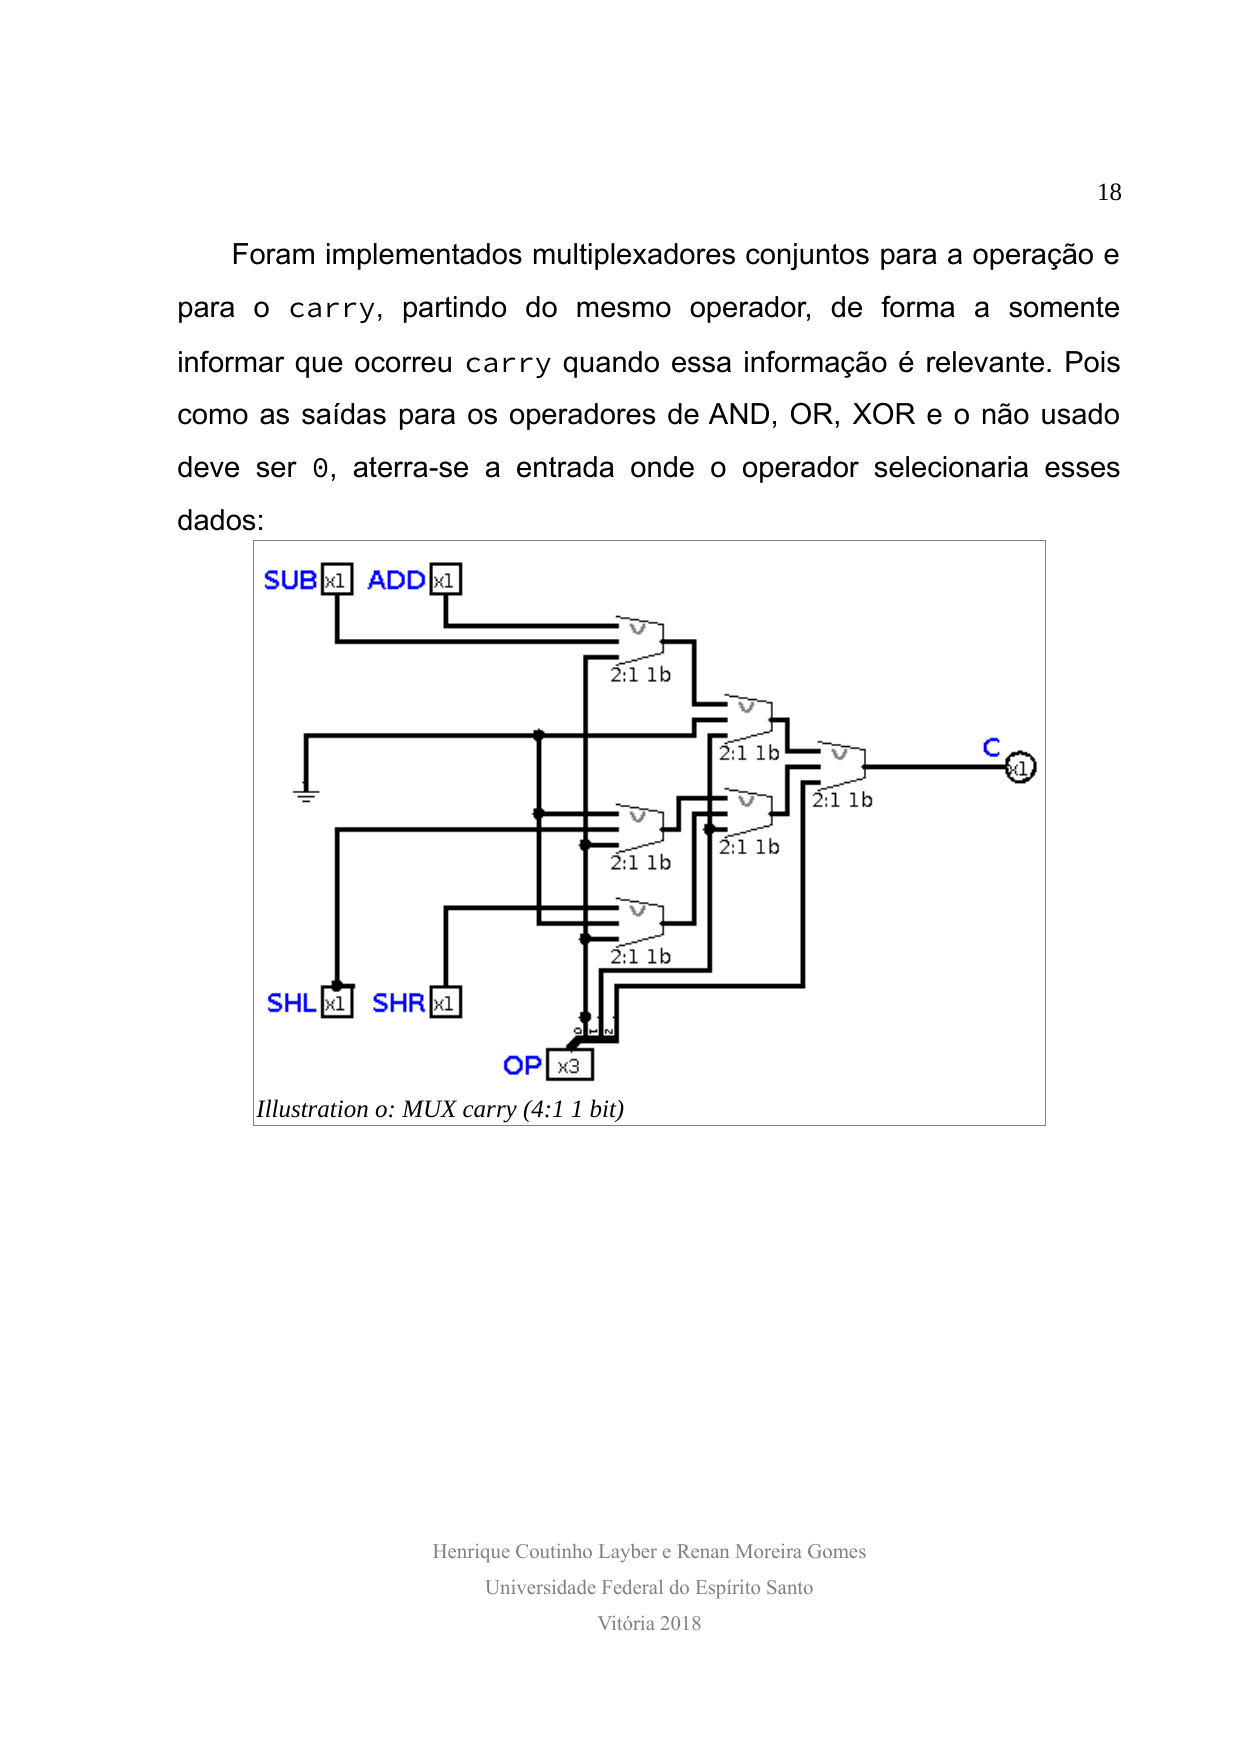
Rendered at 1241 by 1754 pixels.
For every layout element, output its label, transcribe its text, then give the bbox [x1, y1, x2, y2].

text Foram implementados multiplexadores conjuntos para a operação e para o carry, partindo do mesmo operador, de forma a somente informar que ocorreu carry quando essa informação é relevante. Pois como as saídas para os operadores de AND, OR, XOR e o não usado deve ser 0, aterra-se a entrada onde o operador selecionaria esses dados: [177, 237, 1122, 536]
text Illustration o: MUX carry (4:1 1 bit) [256, 1089, 1042, 1123]
picture [256, 555, 1043, 1089]
text [254, 541, 1045, 1125]
